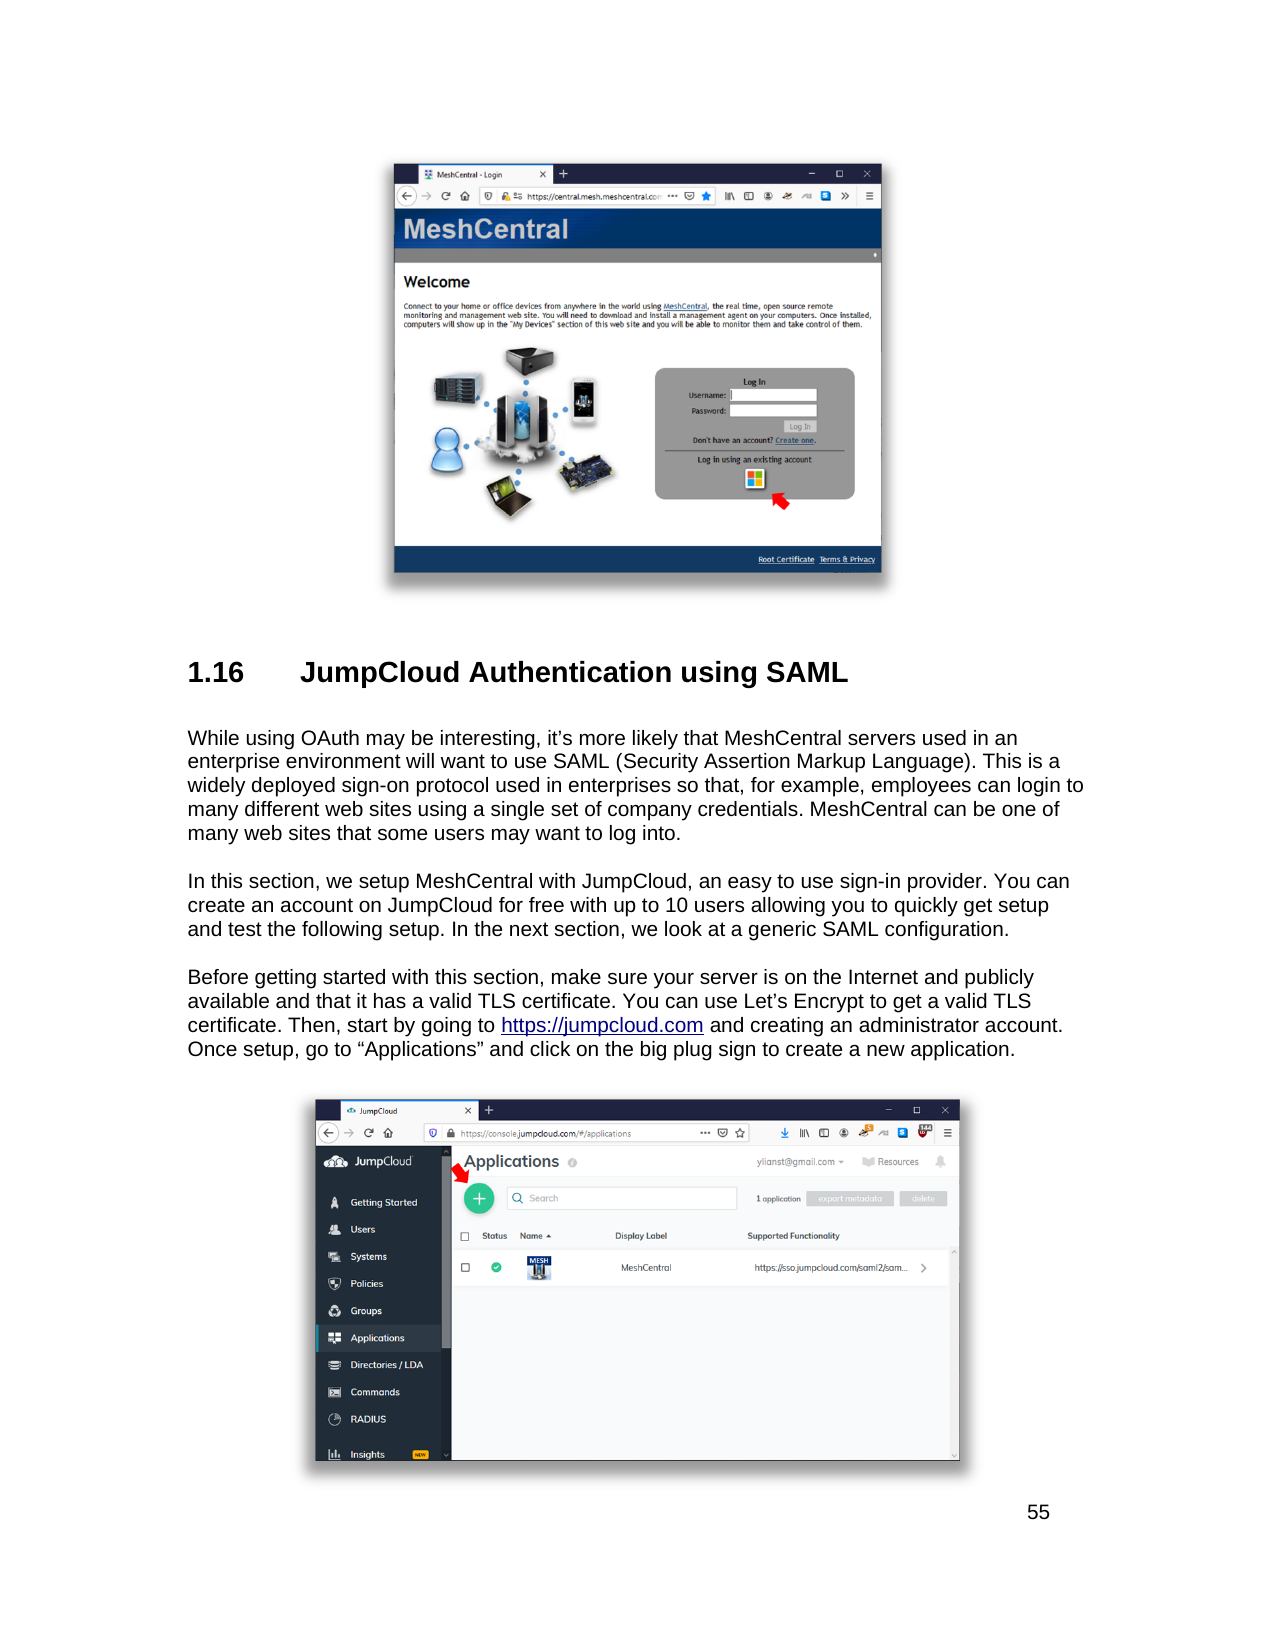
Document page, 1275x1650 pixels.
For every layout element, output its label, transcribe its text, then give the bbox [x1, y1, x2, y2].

text While using OAuth may be interesting, it’s more likely that MeshCentral servers used in an enterprise environment will want to use SAML (Security Assertion Markup Language). This is a widely deployed sign-on protocol used in enterprises so that, for example, employees can login to many different web sites using a single set of company credentials. MeshCentral can be one of many web sites that some users may want to log into. [187, 725, 1087, 845]
text Before getting started with this section, make sure your server is on the Internet and publicly available and that it has a valid TLS certificate. You can use Let’s Encrypt to get a valid TLS certificate. Then, start by going to https://jumpcloud.com and creating an administrator account. Once setup, go to “Applications” and click on the big plug sign to create a new application. [187, 965, 1087, 1061]
text In this section, we setup MeshCentral with JumpCloud, an easy to use sign-in provider. You can create an account on JumpCloud for free with up to 10 users allowing you to quickly get setup and test the following setup. In the next section, we look at a generic SAML configuration. [187, 869, 1087, 941]
subtitle JumpCloud Authentication using SAML [187, 655, 1087, 689]
